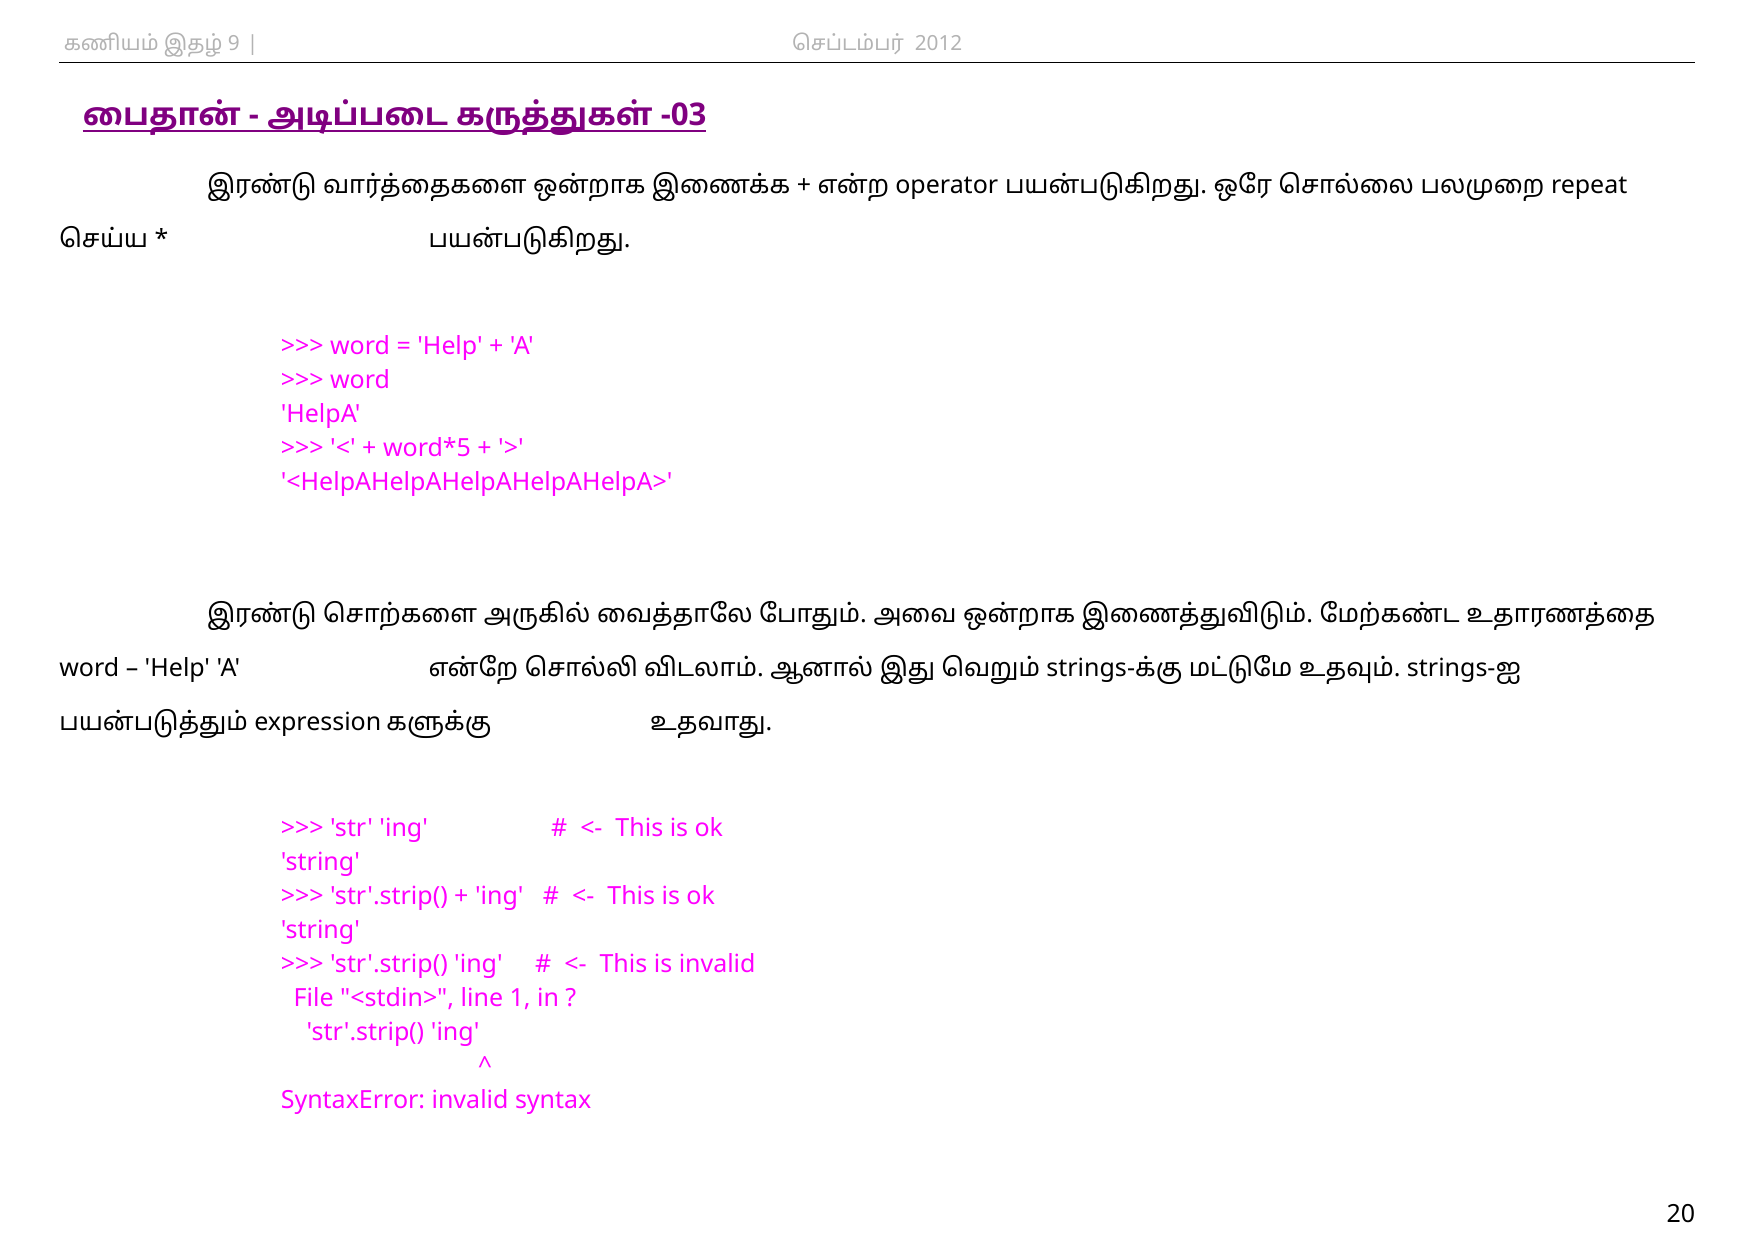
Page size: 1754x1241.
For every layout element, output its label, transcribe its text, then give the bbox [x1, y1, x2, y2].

text 'string' [59, 912, 1695, 946]
text 'string' [59, 844, 1695, 878]
text '<HelpAHelpAHelpAHelpAHelpA>' [59, 463, 1695, 498]
text ^ [59, 1048, 1695, 1082]
text இரண்டு வார்த்தைகளை ஒன்றாக இணைக்க + என்ற operator பயன்படுகிறது. ஒரே சொல்லை பலமுறை repeat செய்ய * பயன்படுகிறது. [59, 167, 1695, 258]
text >>> word = 'Help' + 'A' [59, 327, 1695, 361]
text 'HelpA' [59, 395, 1695, 429]
list பைதான் - அடிப்படை கருத்துகள் -03 [81, 92, 1695, 138]
text File "<stdin>", line 1, in ? [59, 980, 1695, 1014]
text >>> word [59, 361, 1695, 395]
text SyntaxError: invalid syntax [59, 1082, 1695, 1116]
text >>> 'str' 'ing' # <- This is ok [59, 809, 1695, 844]
text இரண்டு சொற்களை அருகில் வைத்தாலே போதும். அவை ஒன்றாக இணைத்துவிடும். மேற்கண்ட உதாரணத்தை word – 'Help' 'A' என்றே சொல்லி விடலாம். ஆனால் இது வெறும் strings-க்கு மட்டுமே உதவும். strings-ஐ பயன்படுத்தும் expressionகளுக்கு உதவாது. [59, 595, 1695, 740]
text >>> 'str'.strip() + 'ing' # <- This is ok [59, 878, 1695, 912]
text >>> '<' + word*5 + '>' [59, 429, 1695, 463]
text 'str'.strip() 'ing' [59, 1014, 1695, 1048]
text >>> 'str'.strip() 'ing' # <- This is invalid [59, 946, 1695, 980]
